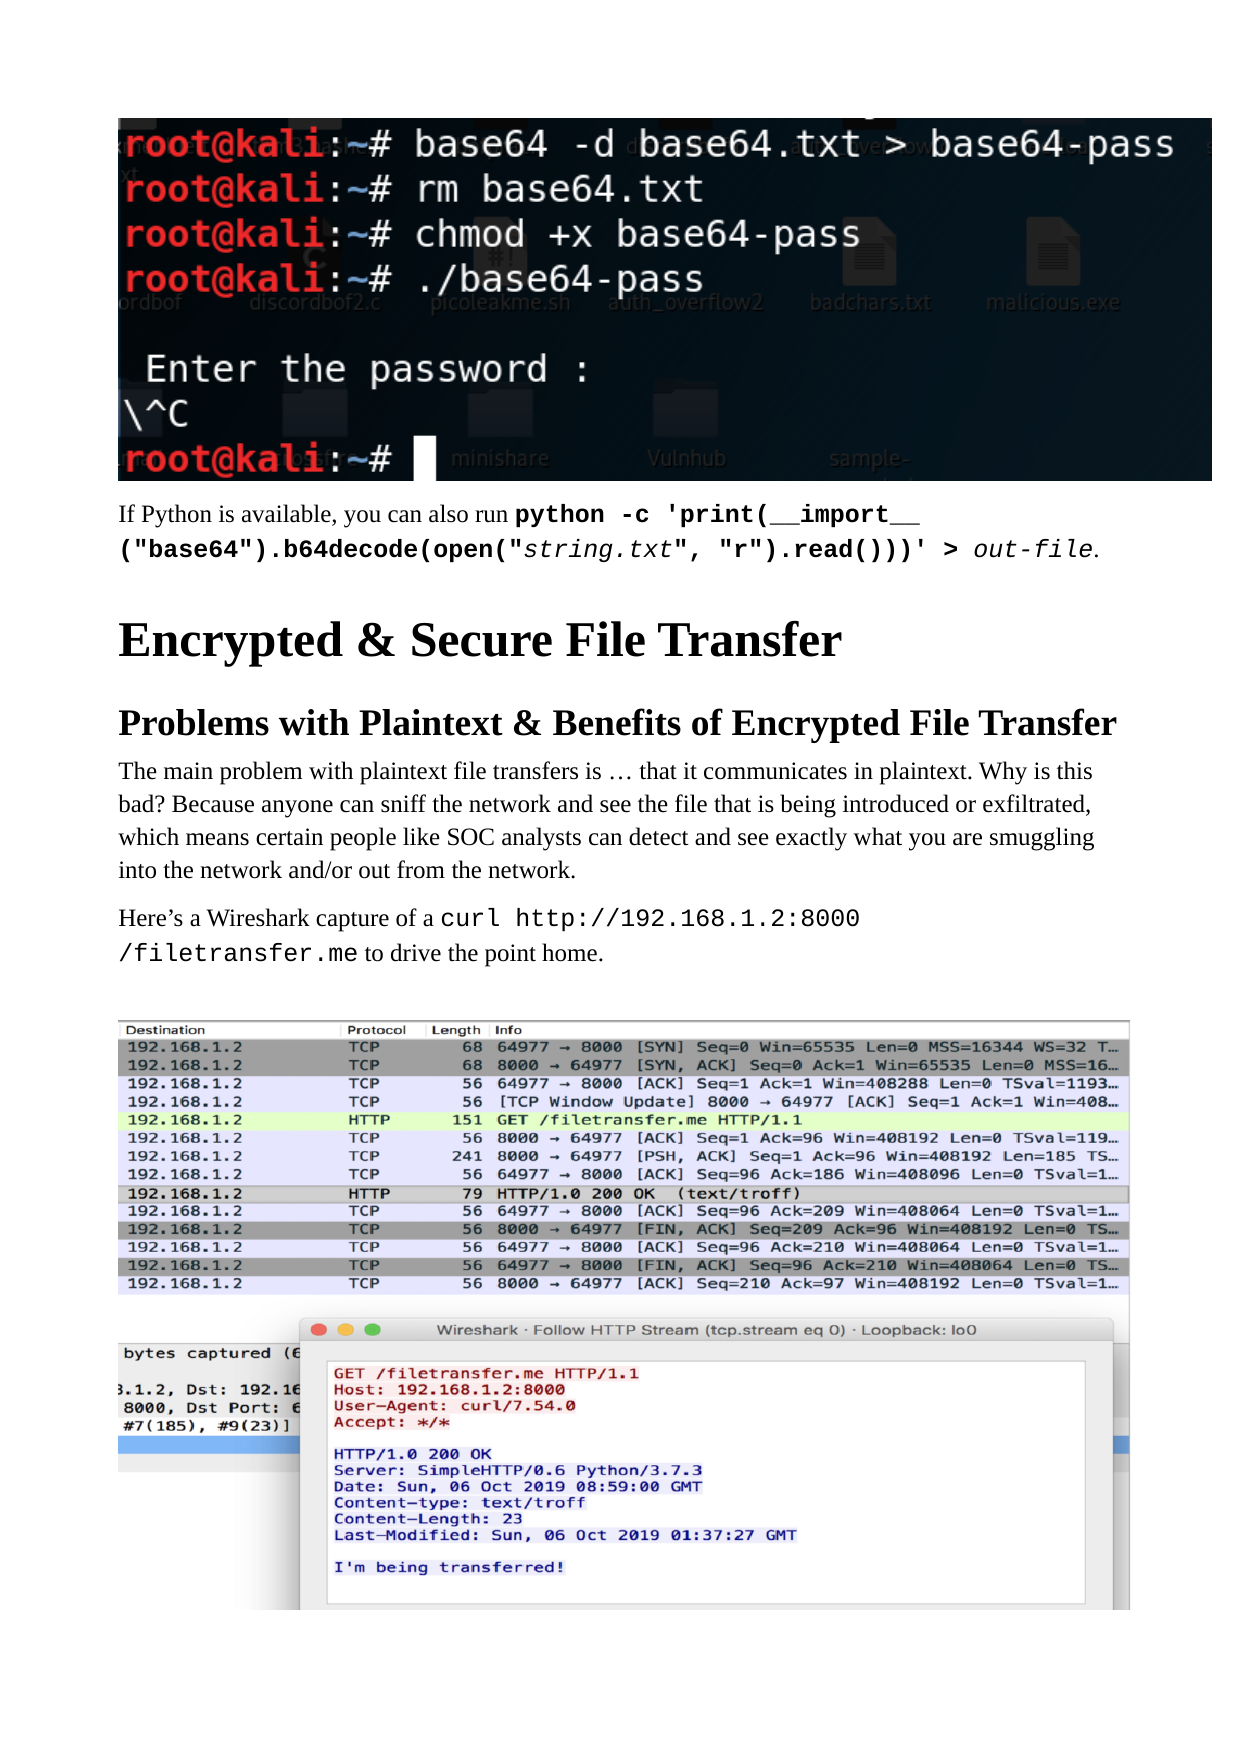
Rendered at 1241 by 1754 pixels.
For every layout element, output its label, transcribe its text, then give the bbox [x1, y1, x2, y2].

text The main problem with plaintext file transfers is … that it communicates in plaintext. Why is this bad? Because anyone can sniff the network and see the file that is being introduced or exfiltrated, which means certain people like SOC analysts can detect and see exactly what you are smuggling into the network and/or out from the network. [118, 756, 1122, 884]
picture [118, 1020, 1131, 1610]
subtitle Encrypted & Secure File Transfer [118, 609, 1122, 667]
text Here’s a Wireshark capture of a curl http://192.168.1.2:8000 /filetransfer.me to drive the point home. [118, 903, 1122, 969]
picture [118, 118, 1212, 481]
subtitle Problems with Plaintext & Benefits of Encrypted File Transfer [118, 700, 1122, 743]
text If Python is available, you can also run python -c 'print(__import__ ("base64").b64decode(open("string.txt", "r").read()))' > out-file. [118, 499, 1122, 565]
